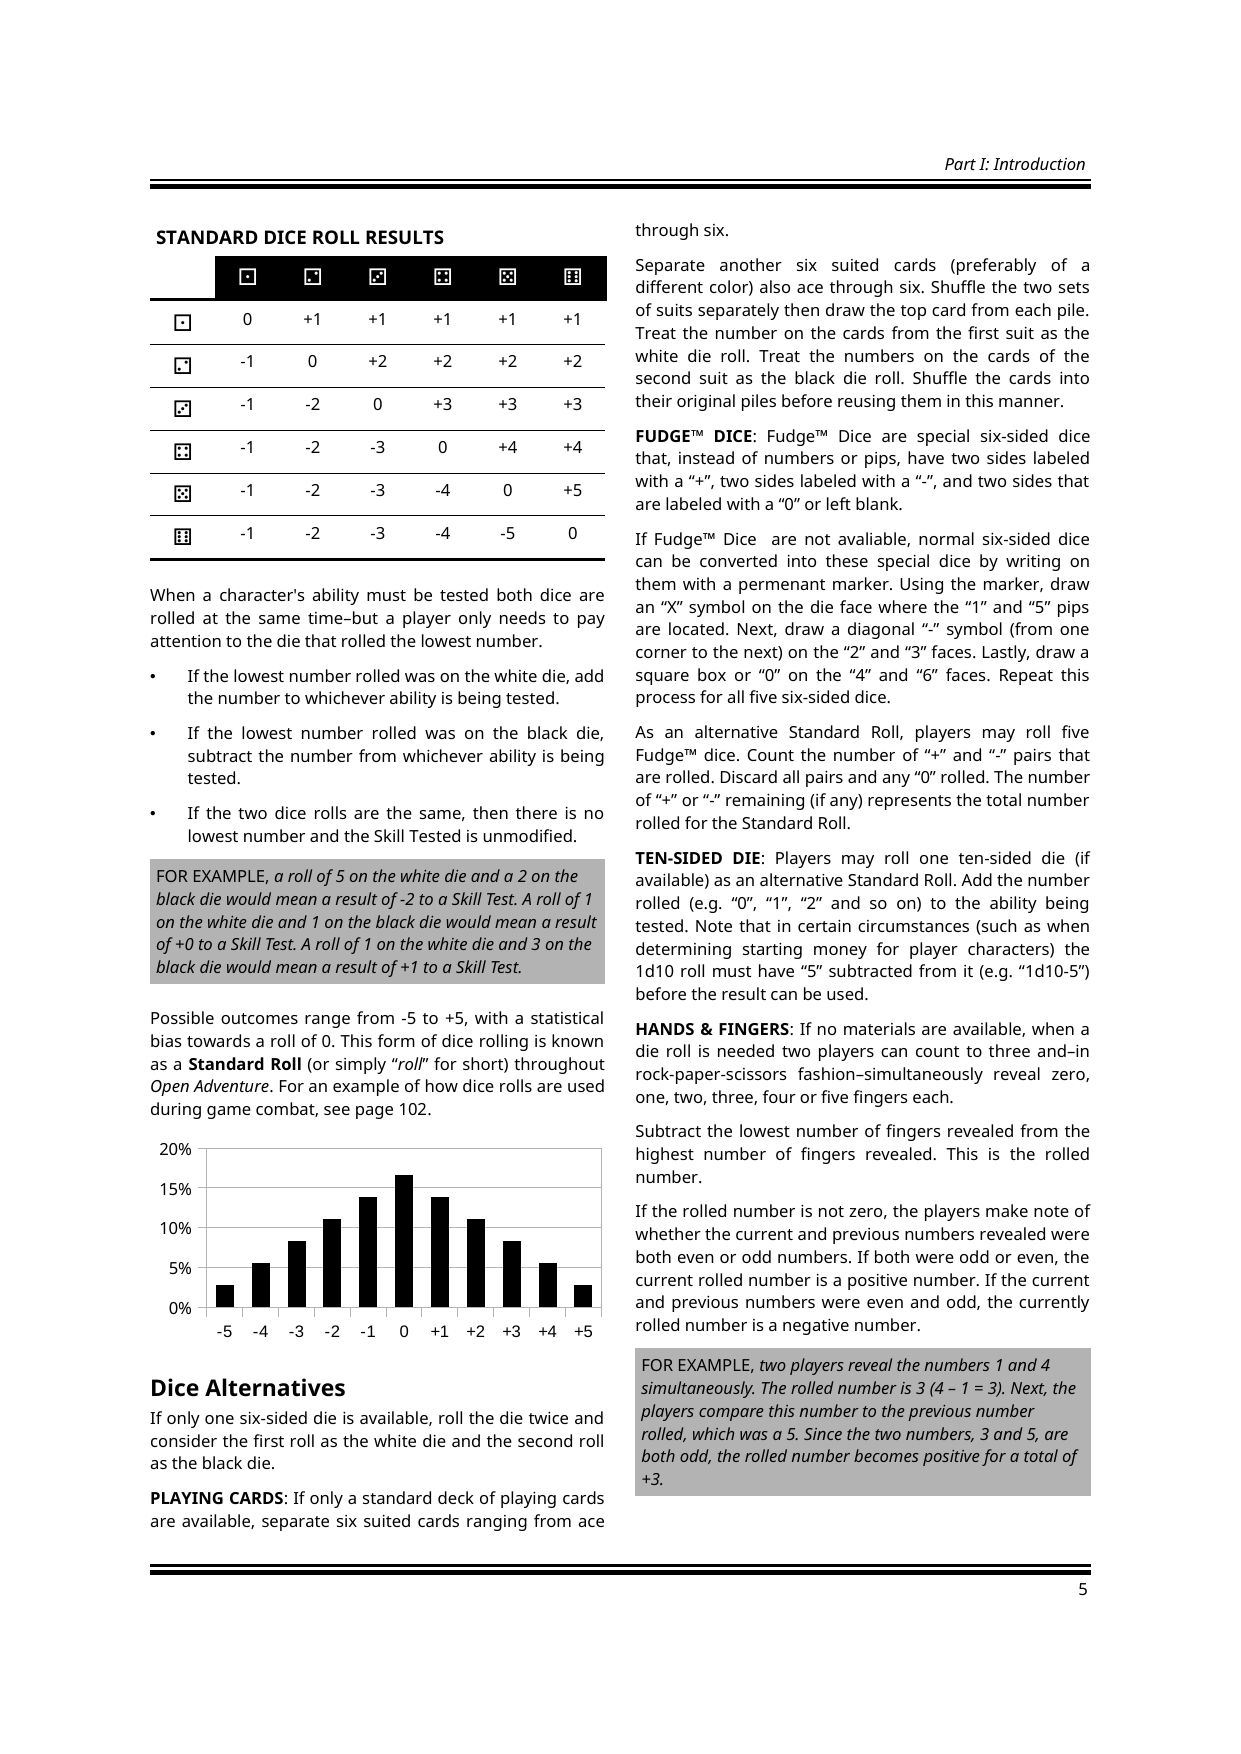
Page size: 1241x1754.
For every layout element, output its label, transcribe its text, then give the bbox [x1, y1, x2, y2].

table_cell 0 [410, 431, 475, 473]
text PLAYING CARDS: If only a standard deck of playing cards are available, separate six suited cards ranging from ace [150, 1487, 605, 1532]
table_cell -1 [215, 388, 280, 430]
table_cell ⚀ [150, 301, 215, 344]
table_cell ⚄ [475, 256, 540, 298]
table_cell +4 [540, 431, 605, 473]
table_cell ⚄ [150, 474, 215, 515]
table_cell -4 [410, 474, 475, 515]
table_cell +1 [410, 301, 475, 344]
table_cell ⚅ [150, 516, 215, 558]
table_cell 0 [280, 345, 345, 387]
table_header Standard Dice Roll Results [150, 219, 605, 256]
table_cell +2 [410, 345, 475, 387]
text TEN-SIDED DIE: Players may roll one ten-sided die (if available) as an alternative Standard Roll. Add the number rolled (e.g. “0”, “1”, “2” and so on) to the ability being tested. Note that in certain circumstances (such as when determining starting money for player characters) the 1d10 roll must have “5” subtracted from it (e.g. “1d10-5”) before the result can be used. [635, 846, 1091, 1005]
table_cell +1 [475, 301, 540, 344]
table_cell 0 [475, 474, 540, 515]
table_cell 0 [540, 516, 605, 558]
table_cell 0 [345, 388, 410, 430]
table_cell +2 [475, 345, 540, 387]
table_cell -1 [215, 474, 280, 515]
table_cell -2 [280, 388, 345, 430]
table_cell +1 [280, 301, 345, 344]
table_cell ⚅ [540, 256, 604, 298]
text Possible outcomes range from -5 to +5, with a statistical bias towards a roll of 0. This form of dice rolling is known as a Standard Roll (or simply “roll” for short) throughout Open Adventure. For an example of how dice rolls are used during game combat, see page 76. [150, 984, 605, 1120]
list If the lowest number rolled was on the white die, add the number to whichever ability is being tested. [150, 664, 605, 709]
table_cell +1 [540, 301, 605, 344]
table_cell ⚃ [410, 256, 475, 298]
text As an alternative Standard Roll, players may roll five Fudge™ dice. Count the number of “+” and “-” pairs that are rolled. Discard all pairs and any “0” rolled. The number of “+” or “-” remaining (if any) represents the total number rolled for the Standard Roll. [635, 721, 1091, 834]
table_cell -2 [280, 516, 345, 558]
text Subtract the lowest number of fingers revealed from the highest number of fingers revealed. This is the rolled number. [635, 1120, 1091, 1188]
text Dice Alternatives [150, 1372, 605, 1403]
table_cell +4 [475, 431, 540, 473]
text through six. [635, 219, 1091, 241]
table_cell +1 [345, 301, 410, 344]
text HANDS & FINGERS: If no materials are available, when a die roll is needed two players can count to three and–in rock-paper-scissors fashion–simultaneously reveal zero, one, two, three, four or five fingers each. [635, 1017, 1091, 1108]
table_cell ⚁ [150, 345, 215, 387]
table_cell ⚂ [345, 256, 410, 298]
table_cell -5 [475, 516, 540, 558]
table_cell ⚃ [150, 431, 215, 473]
text When a character's ability must be tested both dice are rolled at the same time–but a player only needs to pay attention to the die that rolled the lowest number. [150, 561, 605, 652]
table_cell -3 [345, 474, 410, 515]
table_cell +5 [540, 474, 605, 515]
table_cell 0 [215, 301, 280, 344]
table_cell -4 [410, 516, 475, 558]
table_cell -2 [280, 431, 345, 473]
table_cell -2 [280, 474, 345, 515]
table_header FOR EXAMPLE, a roll of 5 on the white die and a 2 on the black die would mean a result of -2 to a Skill Test. A roll of 1 on the white die and 1 on the black die would mean a result of +0 to a Skill Test. A roll of 1 on the white die and 3 on the black die would mean a result of +1 to a Skill Test. [150, 859, 605, 984]
text Separate another six suited cards (preferably of a different color) also ace through six. Shuffle the two sets of suits separately then draw the top card from each pile. Treat the number on the cards from the first suit as the white die roll. Treat the numbers on the cards of the second suit as the black die roll. Shuffle the cards into their original piles before reusing them in this manner. [635, 253, 1091, 412]
table_cell +2 [540, 345, 605, 387]
table_cell [150, 256, 215, 298]
table_cell -3 [345, 431, 410, 473]
table_cell +3 [410, 388, 475, 430]
text If the rolled number is not zero, the players make note of whether the current and previous numbers revealed were both even or odd numbers. If both were odd or even, the current rolled number is a positive number. If the current and previous numbers were even and odd, the currently rolled number is a negative number. [635, 1200, 1091, 1336]
text FUDGE™ DICE: Fudge™ Dice are special six-sided dice that, instead of numbers or pips, have two sides labeled with a “+”, two sides labeled with a “-”, and two sides that are labeled with a “0” or left blank. [635, 424, 1091, 515]
table_cell -1 [215, 431, 280, 473]
table_cell +3 [475, 388, 540, 430]
text If Fudge™ Dice are not avaliable, normal six-sided dice can be converted into these special dice by writing on them with a permenant marker. Using the marker, draw an “X” symbol on the die face where the “1” and “5” pips are located. Next, draw a diagonal “-” symbol (from one corner to the next) on the “2” and “3” faces. Lastly, draw a square box or “0” on the “4” and “6” faces. Repeat this process for all five six-sided dice. [635, 527, 1091, 709]
list If the lowest number rolled was on the black die, subtract the number from whichever ability is being tested. [150, 722, 605, 790]
list If the two dice rolls are the same, then there is no lowest number and the Skill Tested is unmodified. [150, 802, 605, 847]
table_header FOR EXAMPLE, two players reveal the numbers 1 and 4 simultaneously. The rolled number is 3 (4 – 1 = 3). Next, the players compare this number to the previous number rolled, which was a 5. Since the two numbers, 3 and 5, are both odd, the rolled number becomes positive for a total of +3. [635, 1348, 1091, 1496]
table_cell ⚁ [280, 256, 345, 298]
table_cell -1 [215, 345, 280, 387]
text If only one six-sided die is available, roll the die twice and consider the first roll as the white die and the second roll as the black die. [150, 1406, 605, 1474]
table_cell -1 [215, 516, 280, 558]
table_cell +3 [540, 388, 605, 430]
table_cell -3 [345, 516, 410, 558]
table_cell +2 [345, 345, 410, 387]
table_cell ⚂ [150, 388, 215, 430]
table_cell ⚀ [215, 256, 280, 298]
